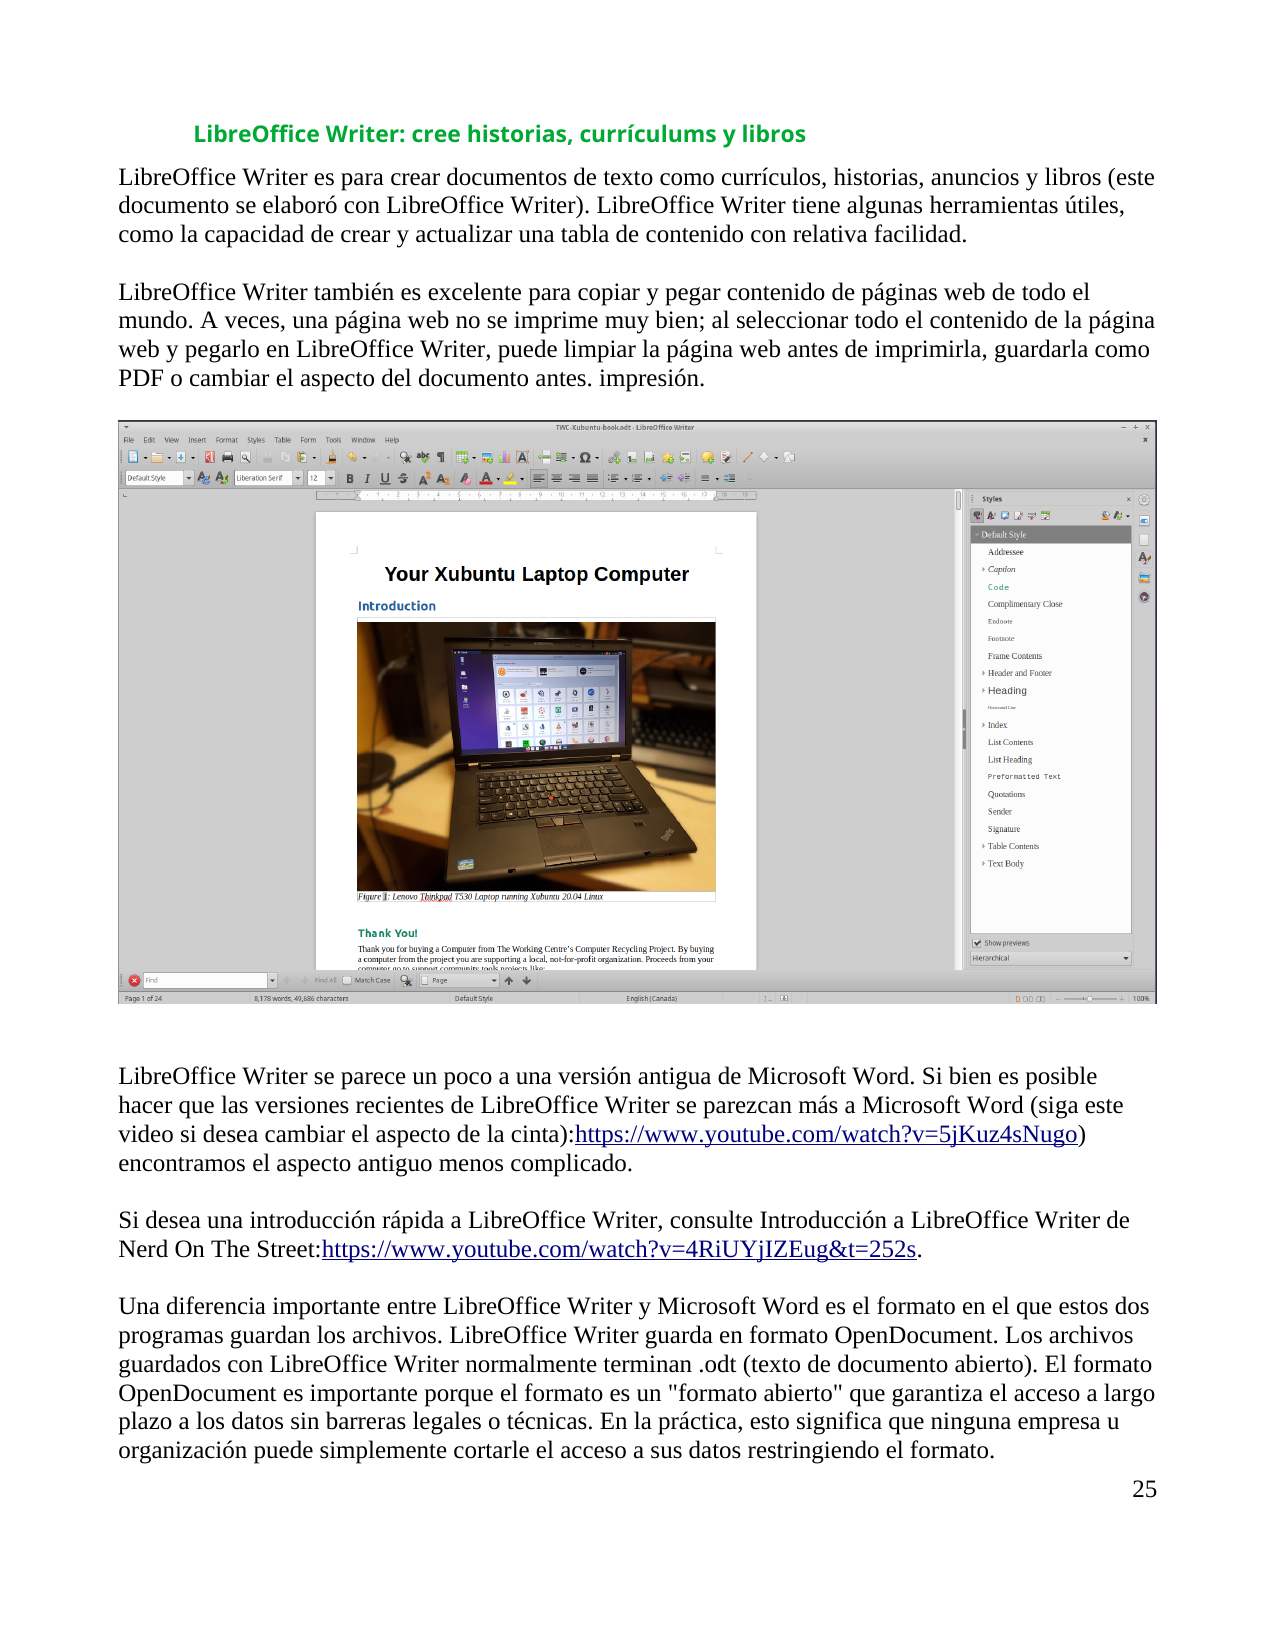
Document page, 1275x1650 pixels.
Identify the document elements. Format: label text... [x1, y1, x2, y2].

text LibreOffice Writer se parece un poco a una versión antigua de Microsoft Word. Si bien es posible hacer que las versiones recientes de LibreOffice Writer se parezcan más a Microsoft Word (siga este video si desea cambiar el aspecto de la cinta):https://www.youtube.com/watch?v=5jKuz4sNugo) encontramos el aspecto antiguo menos complicado. [118, 1061, 1157, 1176]
text LibreOffice Writer es para crear documentos de texto como currículos, historias, anuncios y libros (este documento se elaboró ​​con LibreOffice Writer). LibreOffice Writer tiene algunas herramientas útiles, como la capacidad de crear y actualizar una tabla de contenido con relativa facilidad. [118, 162, 1157, 248]
text Si desea una introducción rápida a LibreOffice Writer, consulte Introducción a LibreOffice Writer de Nerd On The Street:https://www.youtube.com/watch?v=4RiUYjIZEug&t=252s. [118, 1205, 1157, 1263]
picture [118, 420, 1157, 1004]
text LibreOffice Writer también es excelente para copiar y pegar contenido de páginas web de todo el mundo. A veces, una página web no se imprime muy bien; al seleccionar todo el contenido de la página web y pegarlo en LibreOffice Writer, puede limpiar la página web antes de imprimirla, guardarla como PDF o cambiar el aspecto del documento antes. impresión. [118, 277, 1157, 392]
subtitle LibreOffice Writer: cree historias, currículums y libros [118, 118, 1157, 149]
text Una diferencia importante entre LibreOffice Writer y Microsoft Word es el formato en el que estos dos programas guardan los archivos. LibreOffice Writer guarda en formato OpenDocument. Los archivos guardados con LibreOffice Writer normalmente terminan .odt (texto de documento abierto). El formato OpenDocument es importante porque el formato es un "formato abierto" que garantiza el acceso a largo plazo a los datos sin barreras legales o técnicas. En la práctica, esto significa que ninguna empresa u organización puede simplemente cortarle el acceso a sus datos restringiendo el formato. [118, 1291, 1157, 1464]
